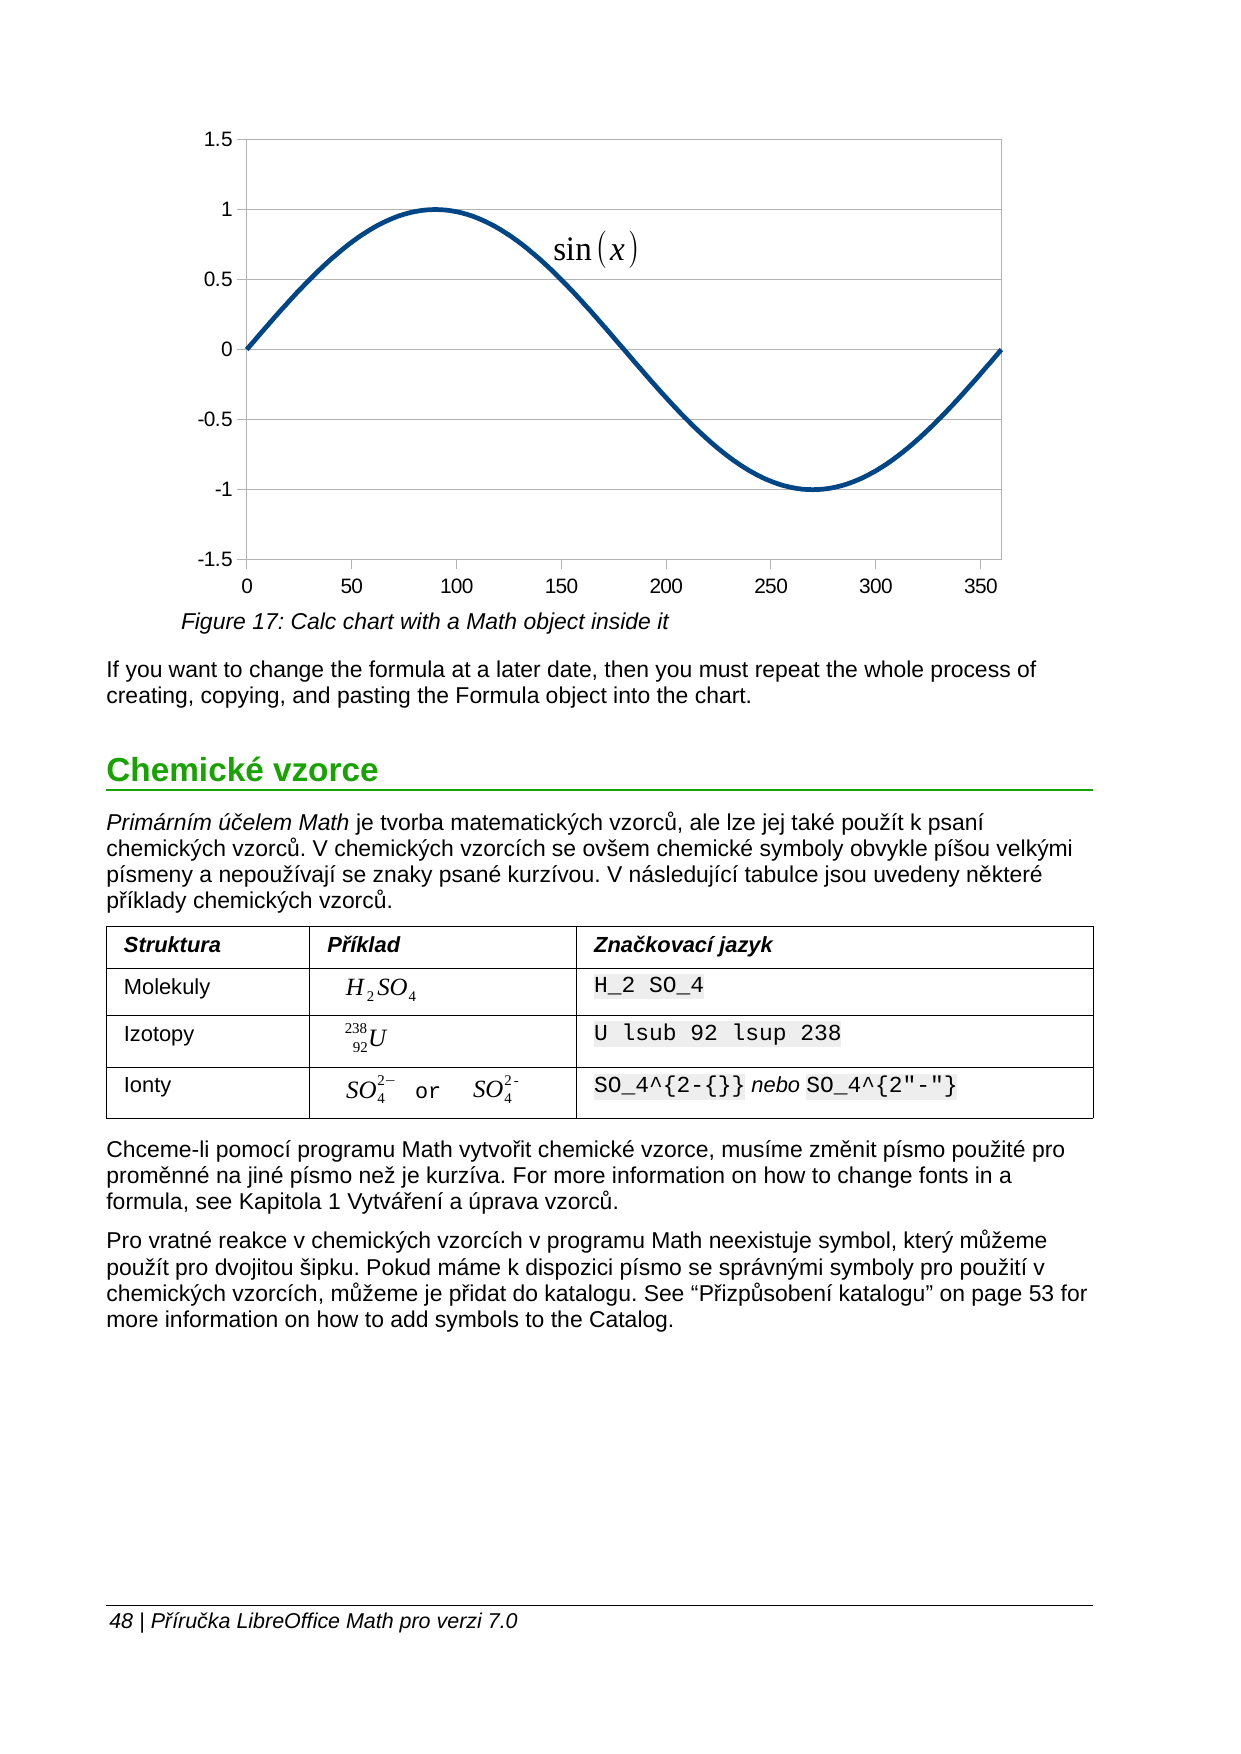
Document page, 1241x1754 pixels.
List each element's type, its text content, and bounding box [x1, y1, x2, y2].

table_cell Molekuly [107, 969, 309, 1015]
table_header Struktura [107, 927, 309, 968]
table_cell or [310, 1068, 576, 1118]
table_cell Ionty [107, 1068, 309, 1118]
text If you want to change the formula at a later date, then you must repeat the whole process of creating, copying, and pasting the Formula object into the chart. [106, 656, 1093, 708]
table_cell [310, 1016, 576, 1067]
subtitle Chemické vzorce [106, 750, 1093, 789]
text Figure 17: Calc chart with a Math object inside it [181, 608, 1018, 634]
table_cell H_2 SO_4 [577, 969, 1093, 1015]
table_header Příklad [310, 927, 576, 968]
table_header Značkovací jazyk [577, 927, 1093, 968]
table_cell [310, 969, 576, 1015]
text Chceme-li pomocí programu Math vytvořit chemické vzorce, musíme změnit písmo použité pro proměnné na jiné písmo než je kurzíva. For more information on how to change fonts in a formula, see Chapter 1 Creating & Editing Formulas. [106, 1136, 1093, 1215]
table_cell SO_4^{2-{}} nebo SO_4^{2"-"} [577, 1068, 1093, 1118]
table_cell U lsub 92 lsup 238 [577, 1016, 1093, 1067]
text Primárním účelem Math je tvorba matematických vzorců, ale lze jej také použít k psaní chemických vzorců. V chemických vzorcích se ovšem chemické symboly obvykle píšou velkými písmeny a nepoužívají se znaky psané kurzívou. V následující tabulce jsou uvedeny některé příklady chemických vzorců. [106, 808, 1093, 914]
text Pro vratné reakce v chemických vzorcích v programu Math neexistuje symbol, který můžeme použít pro dvojitou šipku. Pokud máme k dispozici písmo se správnými symboly pro použití v chemických vzorcích, můžeme je přidat do katalogu. See “Catalog customization” on page 52 for more information on how to add symbols to the Catalog. [106, 1227, 1093, 1333]
table_cell Izotopy [107, 1016, 309, 1067]
